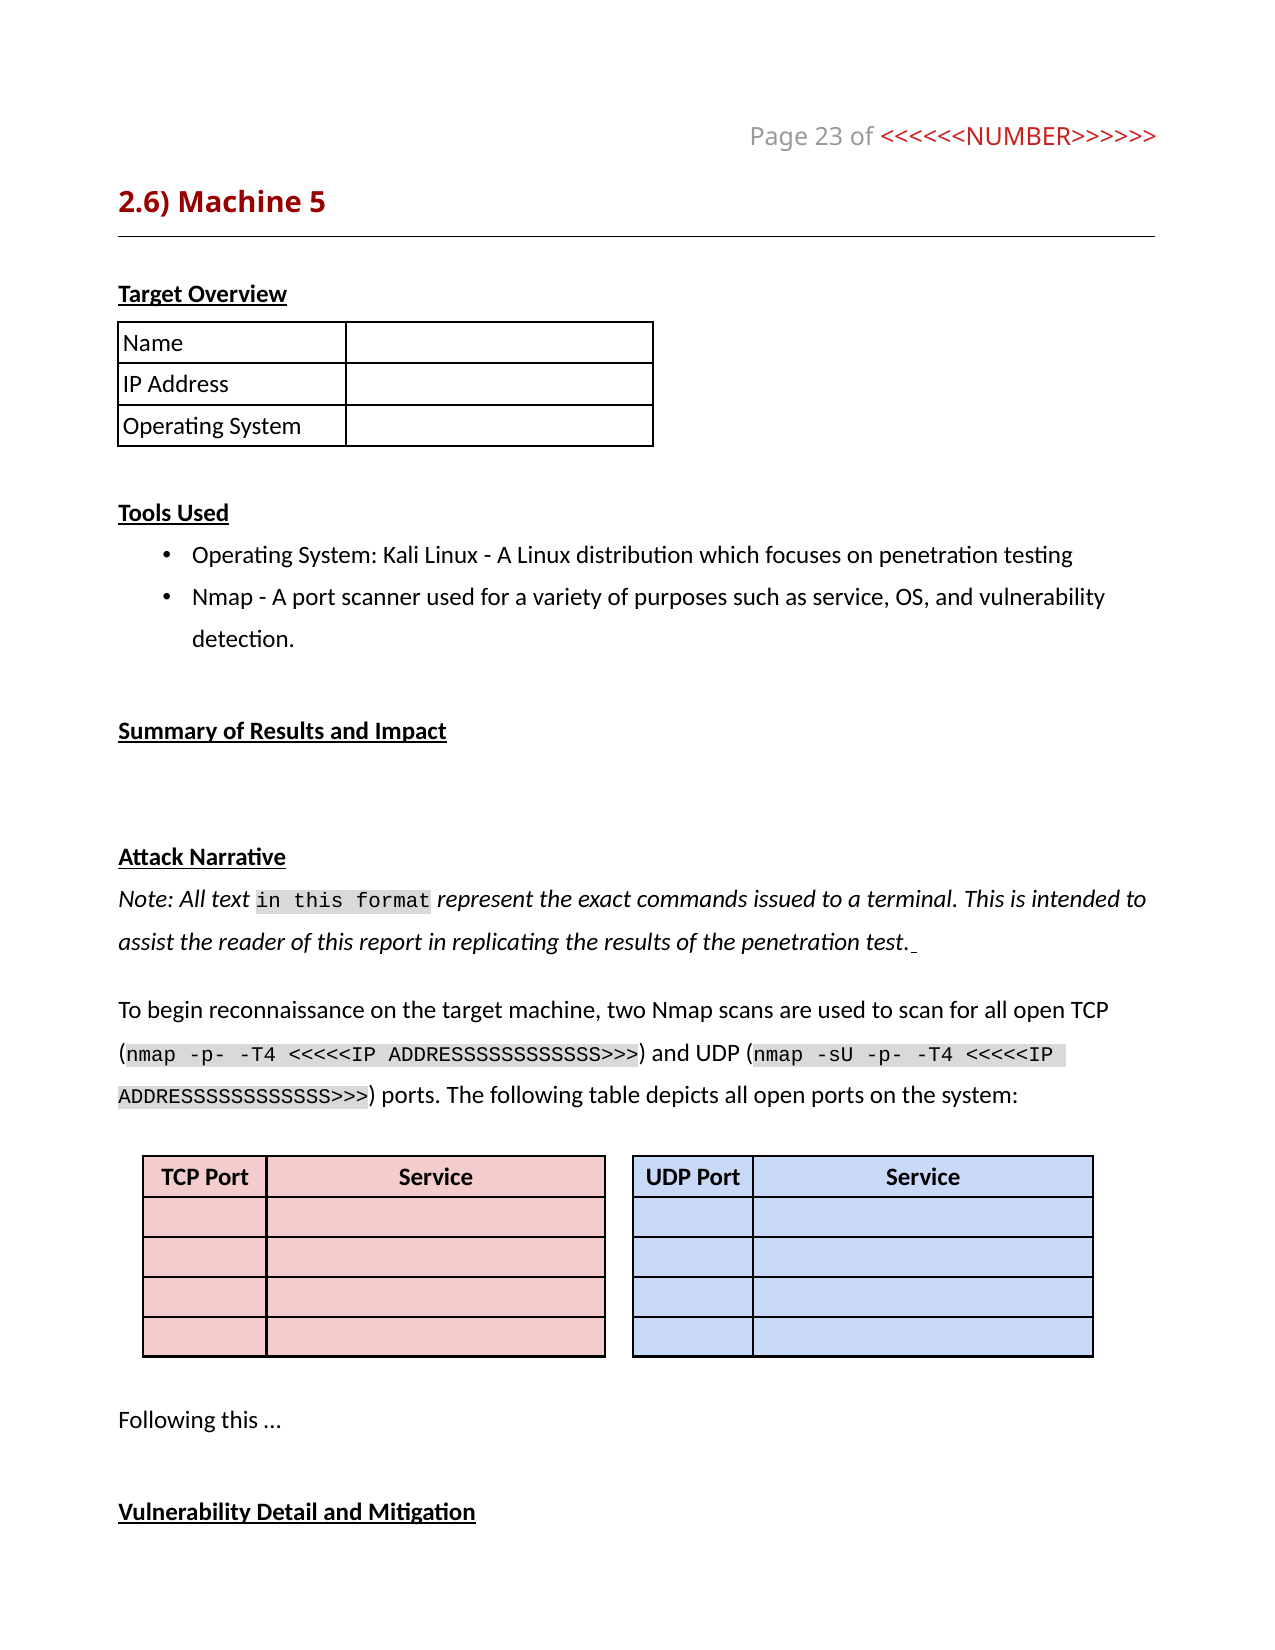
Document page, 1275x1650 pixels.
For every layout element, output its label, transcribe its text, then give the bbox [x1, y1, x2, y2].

text Summary of Results and Impact [118, 715, 1157, 745]
table_cell [754, 1238, 1092, 1276]
text Tools Used [118, 497, 1157, 527]
text Target Overview [118, 278, 1157, 309]
table_cell [634, 1238, 752, 1276]
table_header TCP Port [144, 1157, 265, 1196]
text Following this … [118, 1404, 1157, 1435]
table_cell [268, 1238, 604, 1276]
table_header Name [119, 323, 345, 362]
table_cell [347, 364, 652, 404]
table_header [119, 1123, 629, 1360]
table_cell [634, 1278, 752, 1316]
list Nmap - A port scanner used for a variety of purposes such as service, OS, and vulnerability detection. [162, 581, 1157, 654]
table_header [631, 1123, 1116, 1360]
text 2.6) Machine 5 [118, 182, 1157, 221]
text Vulnerability Detail and Mitigation [118, 1496, 1157, 1527]
text Attack Narrative [118, 841, 1157, 872]
table_cell [754, 1318, 1092, 1355]
table_header [347, 323, 652, 362]
table_cell [268, 1278, 604, 1316]
text Note: All text in this format represent the exact commands issued to a terminal. This is intended to assist the reader of this report in replicating the results of the penetration test. [118, 883, 1157, 956]
table_header Service [268, 1157, 604, 1196]
table_cell [268, 1318, 604, 1355]
table_header UDP Port [634, 1157, 752, 1196]
table_cell [634, 1198, 752, 1236]
table_cell IP Address [119, 364, 345, 404]
table_cell [144, 1318, 265, 1355]
table_cell [144, 1238, 265, 1276]
table_cell [634, 1318, 752, 1355]
table_cell [144, 1278, 265, 1316]
table_cell [754, 1198, 1092, 1236]
table_cell [268, 1198, 604, 1236]
table_header Service [754, 1157, 1092, 1196]
table_cell [347, 406, 652, 445]
text To begin reconnaissance on the target machine, two Nmap scans are used to scan for all open TCP (nmap -p- -T4 <<<<<IP ADDRESSSSSSSSSSSS>>>) and UDP (nmap -sU -p- -T4 <<<<<IP ADDRESSSSSSSSSSSS>>>) ports. The following table depicts all open ports on the system: [118, 968, 1157, 1109]
table_cell [754, 1278, 1092, 1316]
table_cell Operating System [119, 406, 345, 445]
table_cell [144, 1198, 265, 1236]
list Operating System: Kali Linux - A Linux distribution which focuses on penetration testing [162, 539, 1157, 569]
